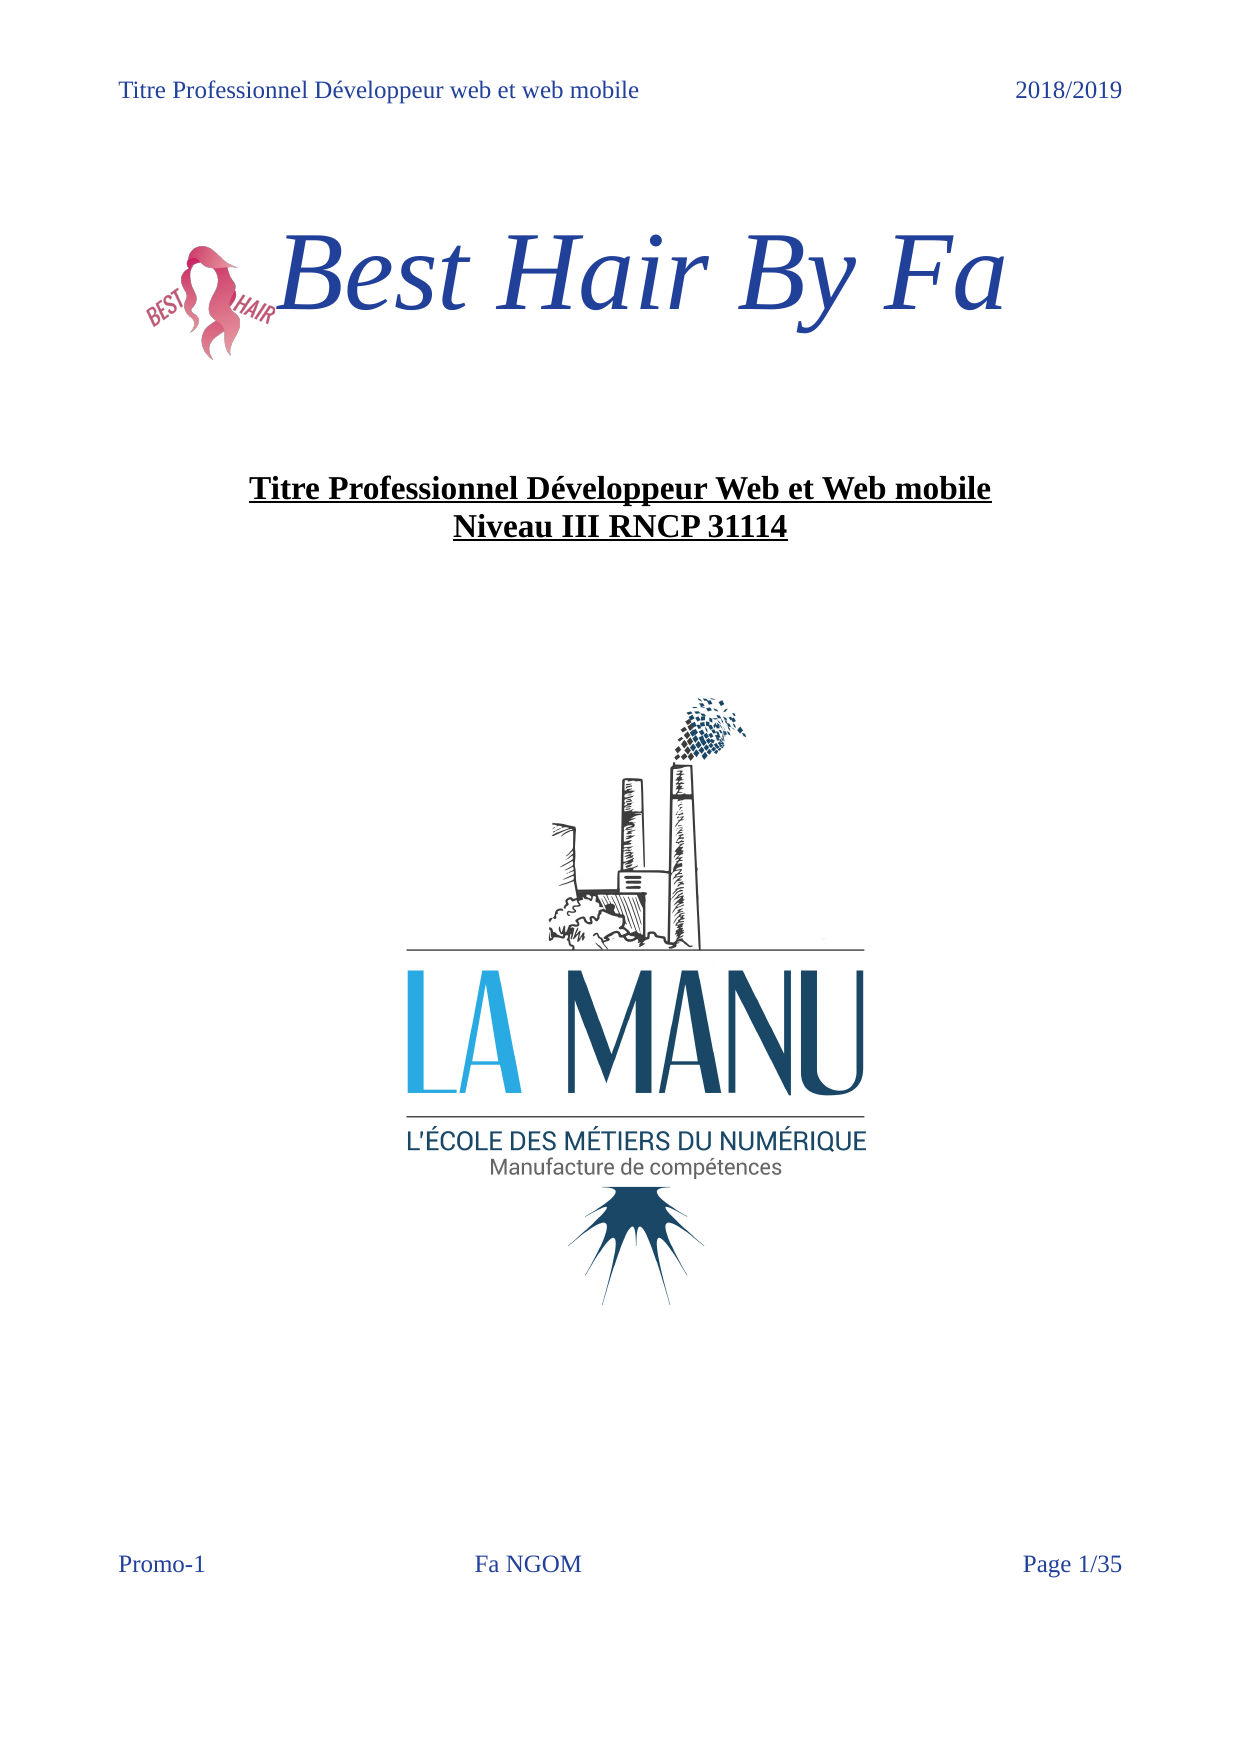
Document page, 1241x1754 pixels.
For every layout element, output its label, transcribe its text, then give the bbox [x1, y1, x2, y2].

text Niveau III RNCP 31114 [118, 506, 1122, 544]
picture [145, 238, 276, 368]
picture [386, 674, 885, 1332]
text Titre Professionnel Développeur Web et Web mobile [118, 468, 1122, 506]
text Best Hair By Fa [118, 204, 1122, 334]
